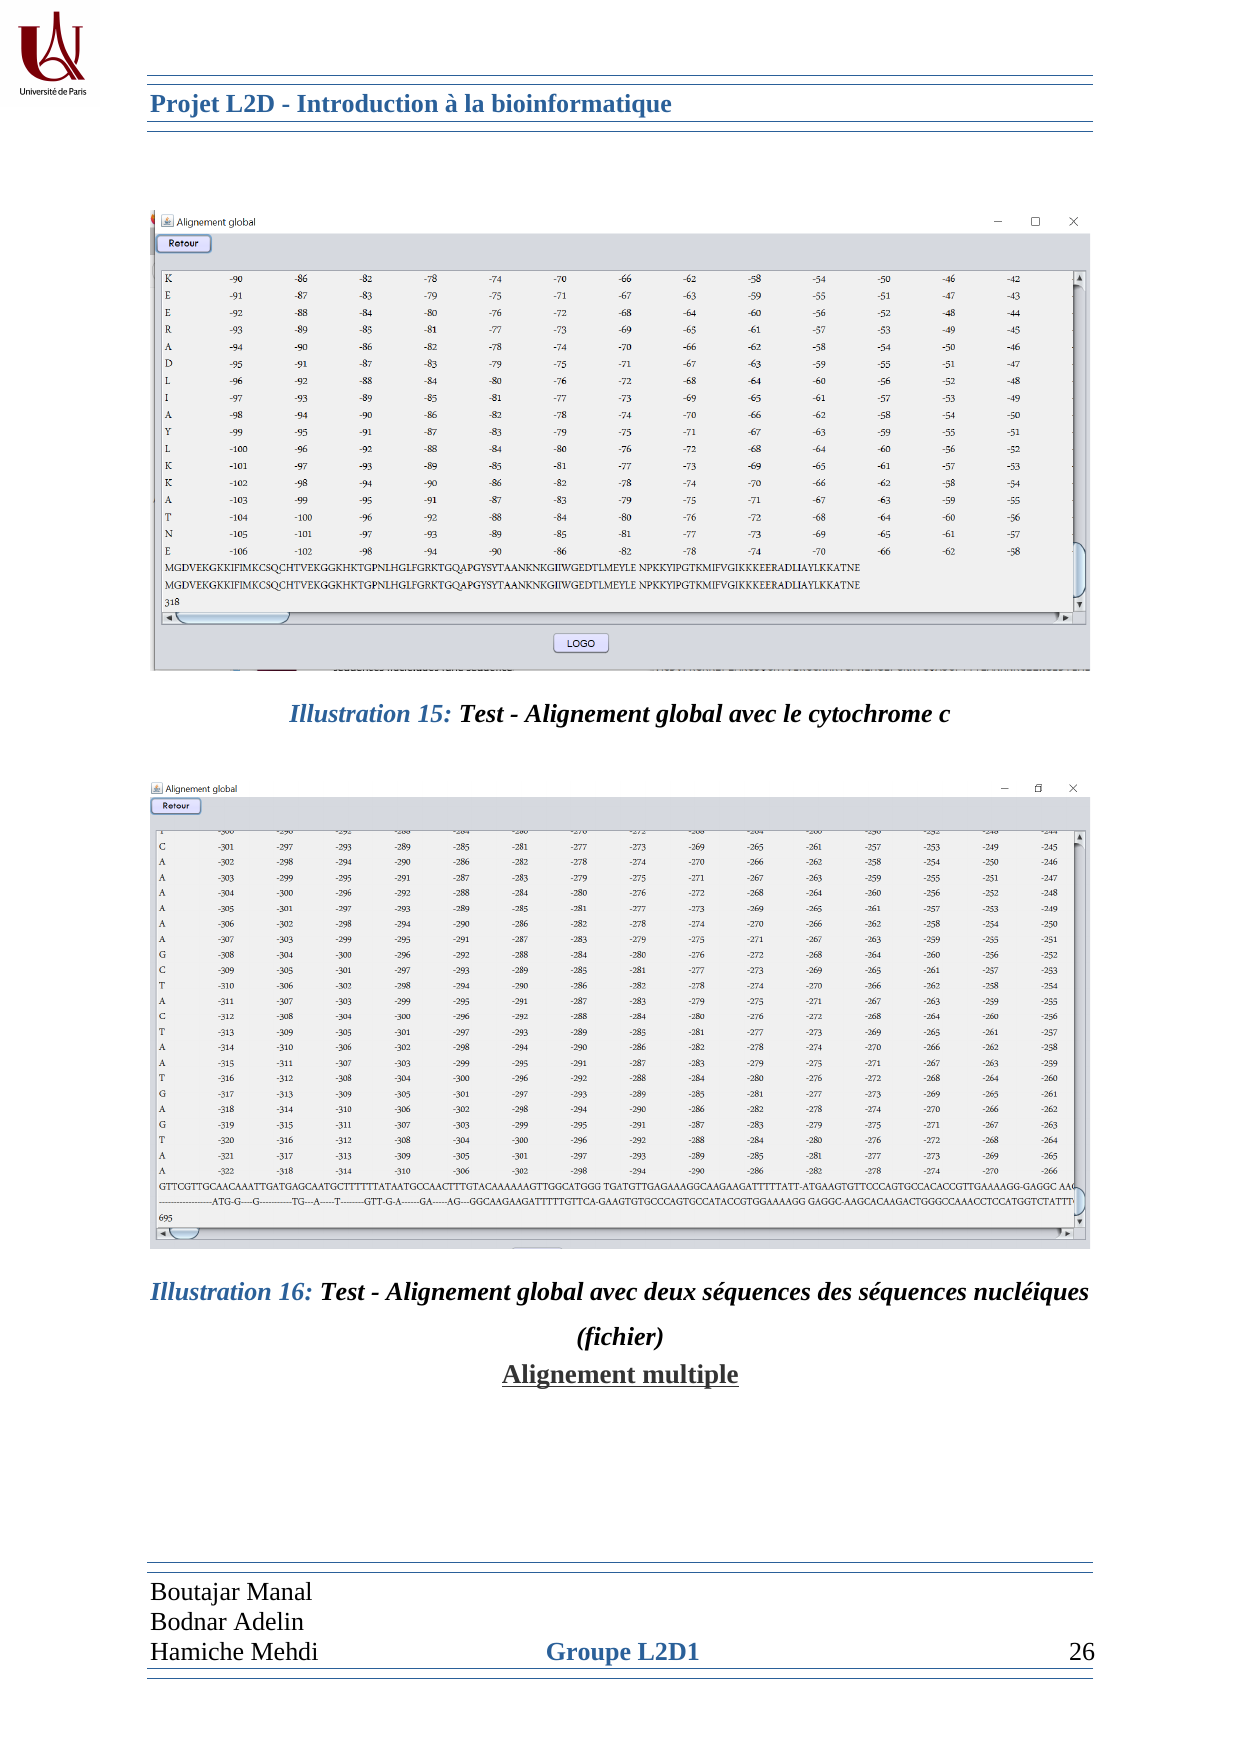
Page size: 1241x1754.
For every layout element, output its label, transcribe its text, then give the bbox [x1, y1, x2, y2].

text [150, 185, 1090, 210]
picture [150, 210, 1091, 671]
text Illustration 15: Test - Alignement global avec le cytochrome c [150, 671, 1090, 728]
text Alignement multiple [150, 1351, 1090, 1390]
text Illustration 16: Test - Alignement global avec deux séquences des séquences nucléiques (fichier) [150, 1249, 1090, 1351]
text [150, 728, 1090, 781]
picture [150, 781, 1091, 1249]
picture [0, 0, 101, 107]
